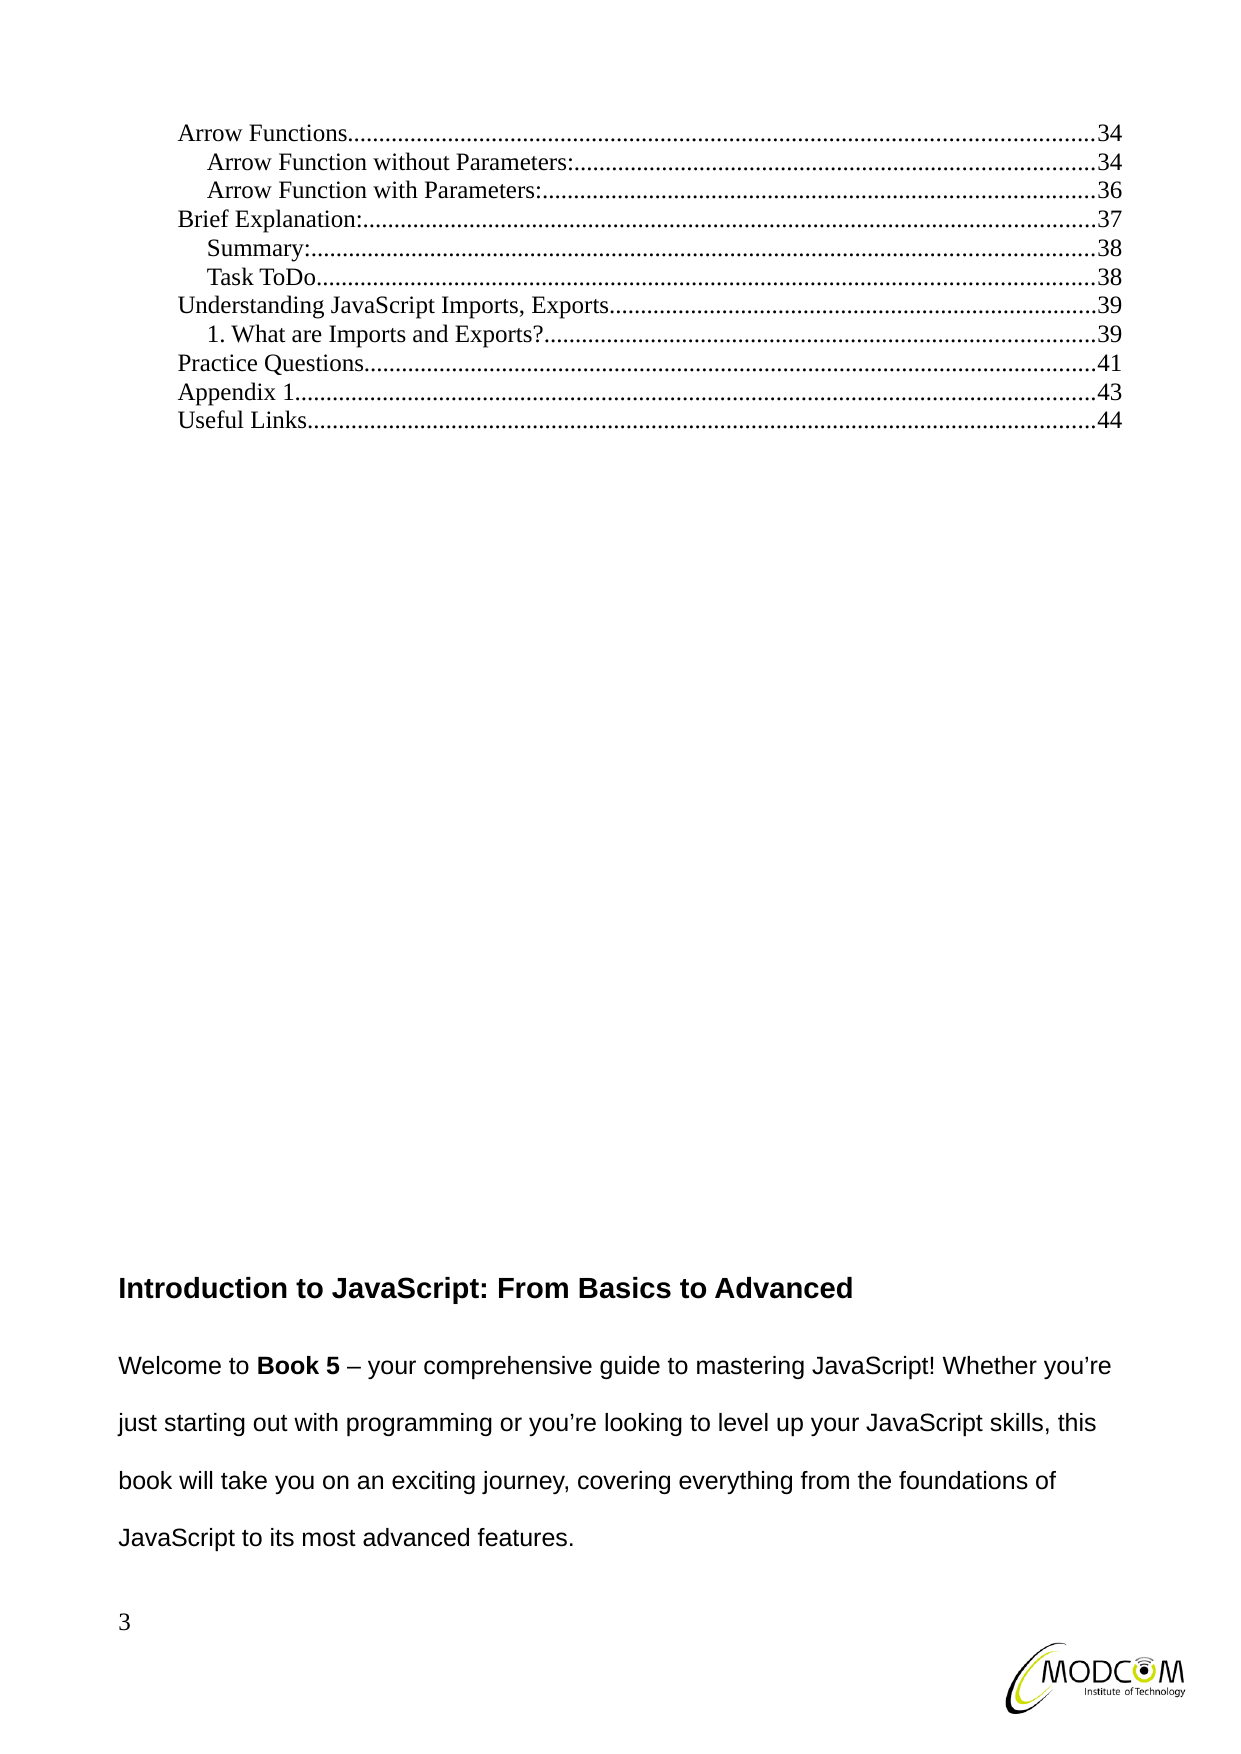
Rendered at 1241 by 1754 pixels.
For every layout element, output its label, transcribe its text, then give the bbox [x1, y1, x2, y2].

text Arrow Function with Parameters: 36 [207, 176, 1122, 204]
text Summary: 38 [207, 233, 1122, 262]
text Useful Links 44 [177, 406, 1122, 434]
text Welcome to Book 5 – your comprehensive guide to mastering JavaScript! Whether you’re just starting out with programming or you’re looking to level up your JavaScript skills, this book will take you on an exciting journey, covering everything from the foundations of JavaScript to its most advanced features. [118, 1351, 1122, 1552]
text 1. What are Imports and Exports? 39 [207, 319, 1122, 348]
picture [997, 1626, 1191, 1718]
text Task ToDo 38 [207, 262, 1122, 291]
text Practice Questions 41 [177, 348, 1122, 377]
text Arrow Function without Parameters: 34 [207, 147, 1122, 176]
text Arrow Functions 34 [177, 118, 1122, 147]
text Understanding JavaScript Imports, Exports 39 [177, 291, 1122, 319]
text Appendix 1 43 [177, 377, 1122, 406]
text Brief Explanation: 37 [177, 204, 1122, 233]
subtitle Introduction to JavaScript: From Basics to Advanced [118, 1271, 1122, 1305]
